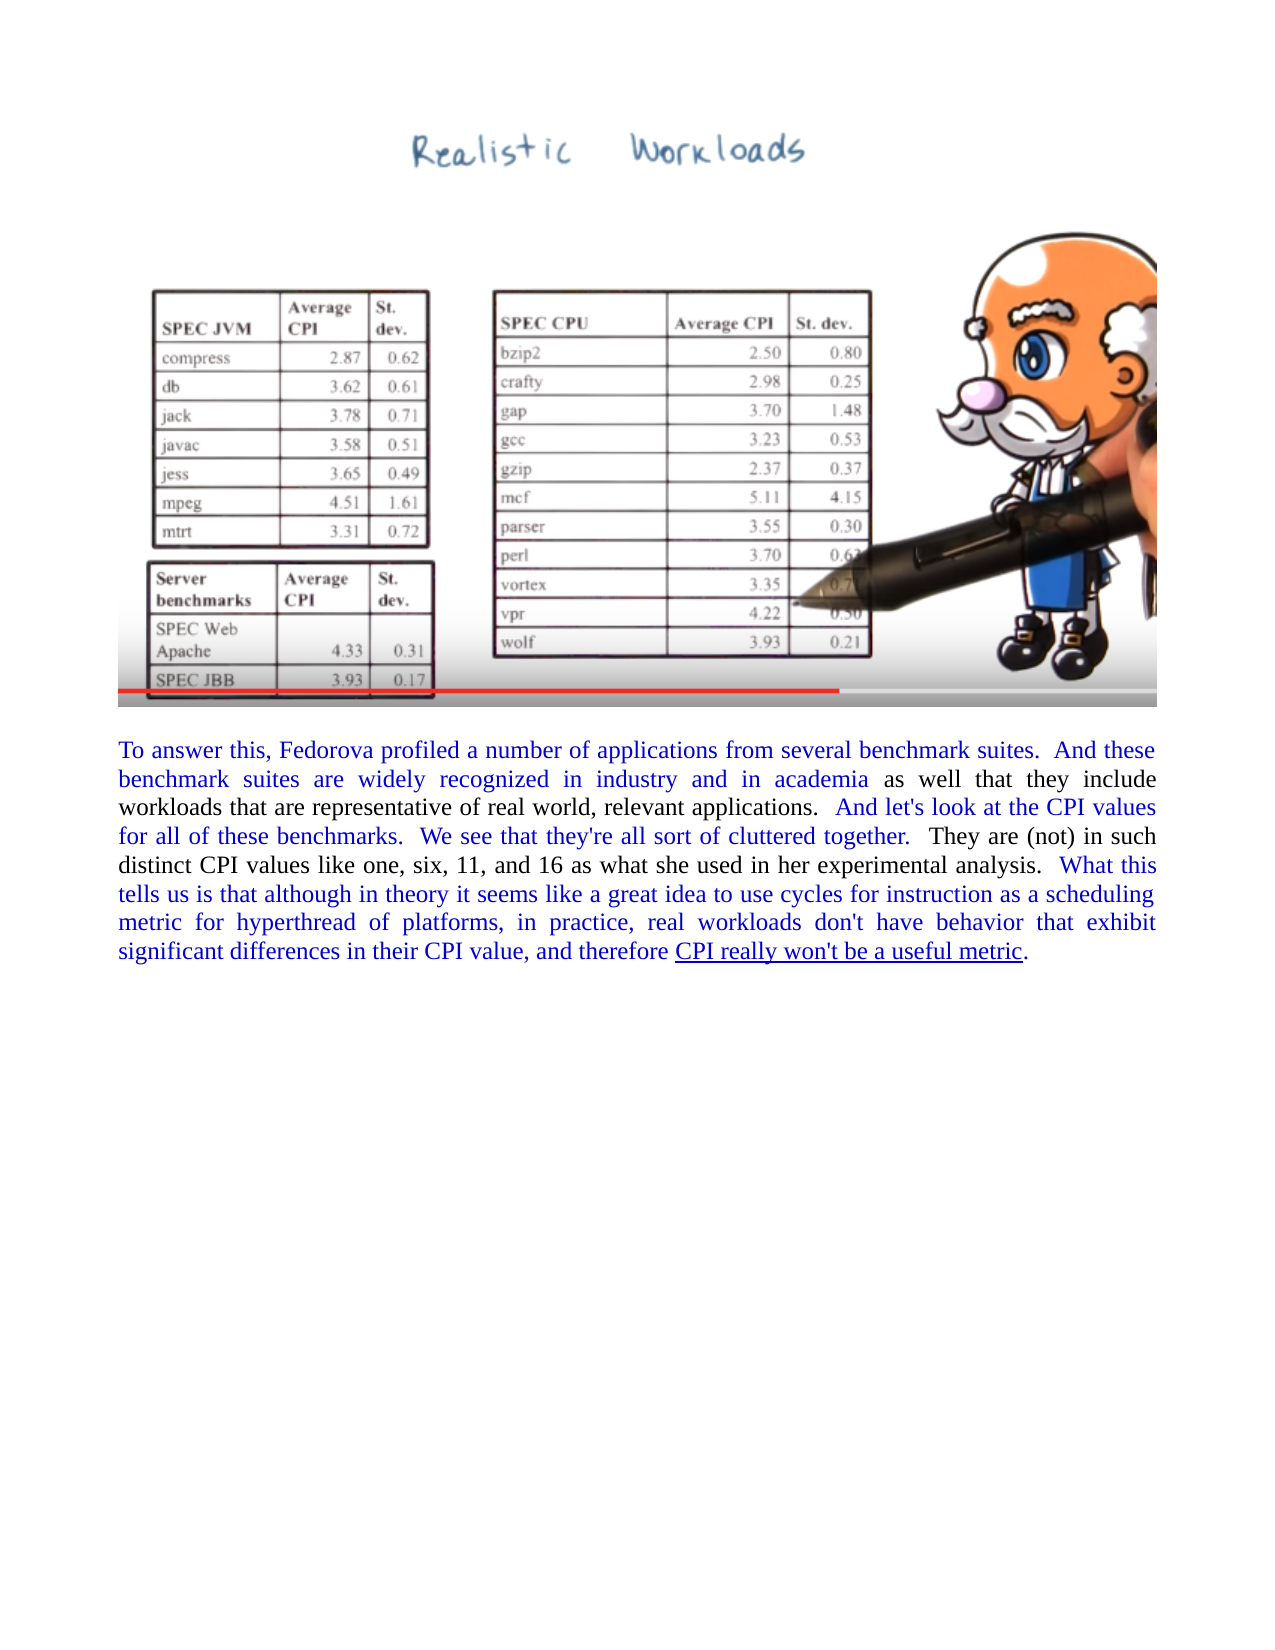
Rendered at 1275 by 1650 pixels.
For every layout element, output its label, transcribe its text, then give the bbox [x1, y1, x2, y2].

picture [118, 118, 1157, 707]
text To answer this, Fedorova profiled a number of applications from several benchmark suites. And these benchmark suites are widely recognized in industry and in academia as well that they include workloads that are representative of real world, relevant applications. And let's look at the CPI values for all of these benchmarks. We see that they're all sort of cluttered together. They are (not) in such distinct CPI values like one, six, 11, and 16 as what she used in her experimental analysis. What this tells us is that although in theory it seems like a great idea to use cycles for instruction as a scheduling metric for hyperthread of platforms, in practice, real workloads don't have behavior that exhibit significant differences in their CPI value, and therefore CPI really won't be a useful metric. [118, 735, 1157, 965]
